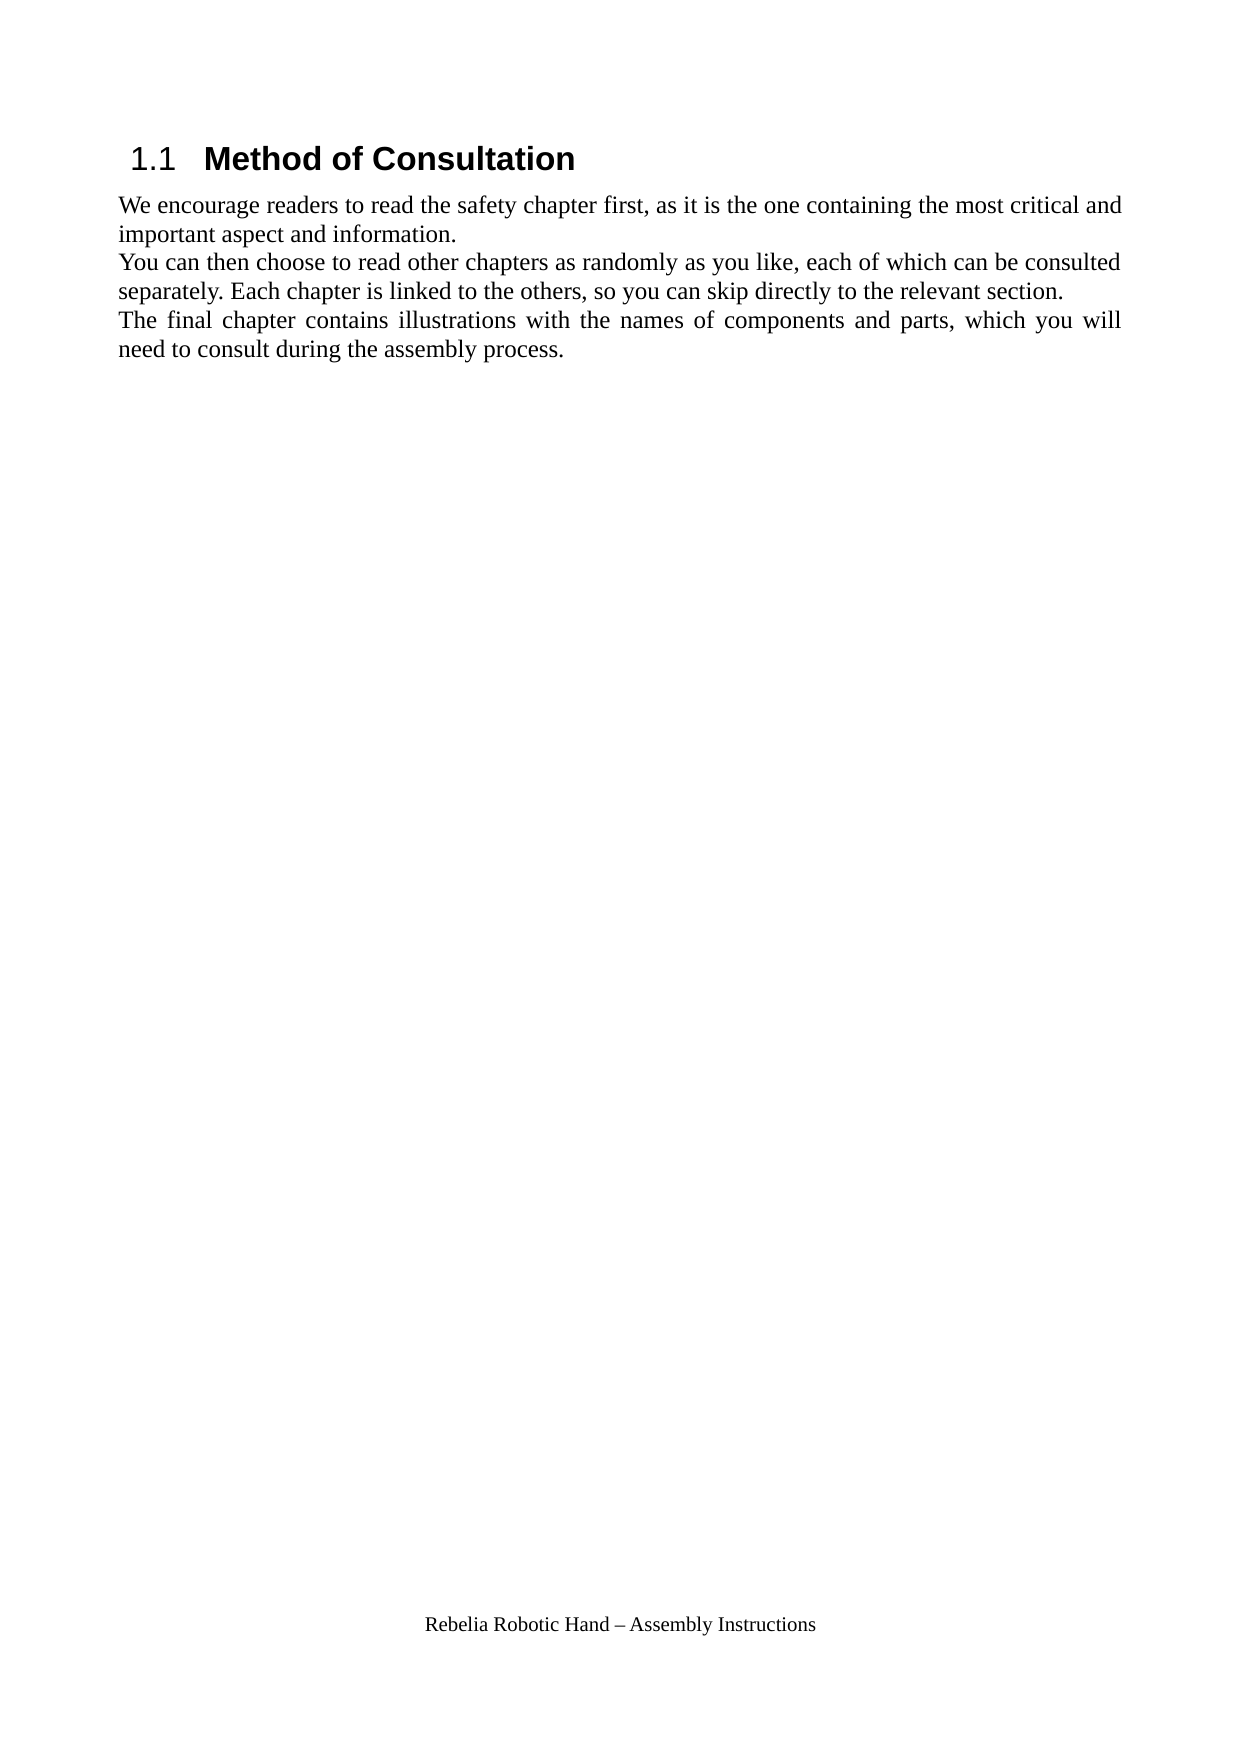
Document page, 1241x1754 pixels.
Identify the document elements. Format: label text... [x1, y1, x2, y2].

text You can then choose to read other chapters as randomly as you like, each of which can be consulted separately. Each chapter is linked to the others, so you can skip directly to the relevant section. [118, 247, 1123, 305]
text The final chapter contains illustrations with the names of components and parts, which you will need to consult during the assembly process. [118, 305, 1123, 362]
subtitle Method of Consultation [130, 139, 1123, 177]
text We encourage readers to read the safety chapter first, as it is the one containing the most critical and important aspect and information. [118, 190, 1123, 247]
